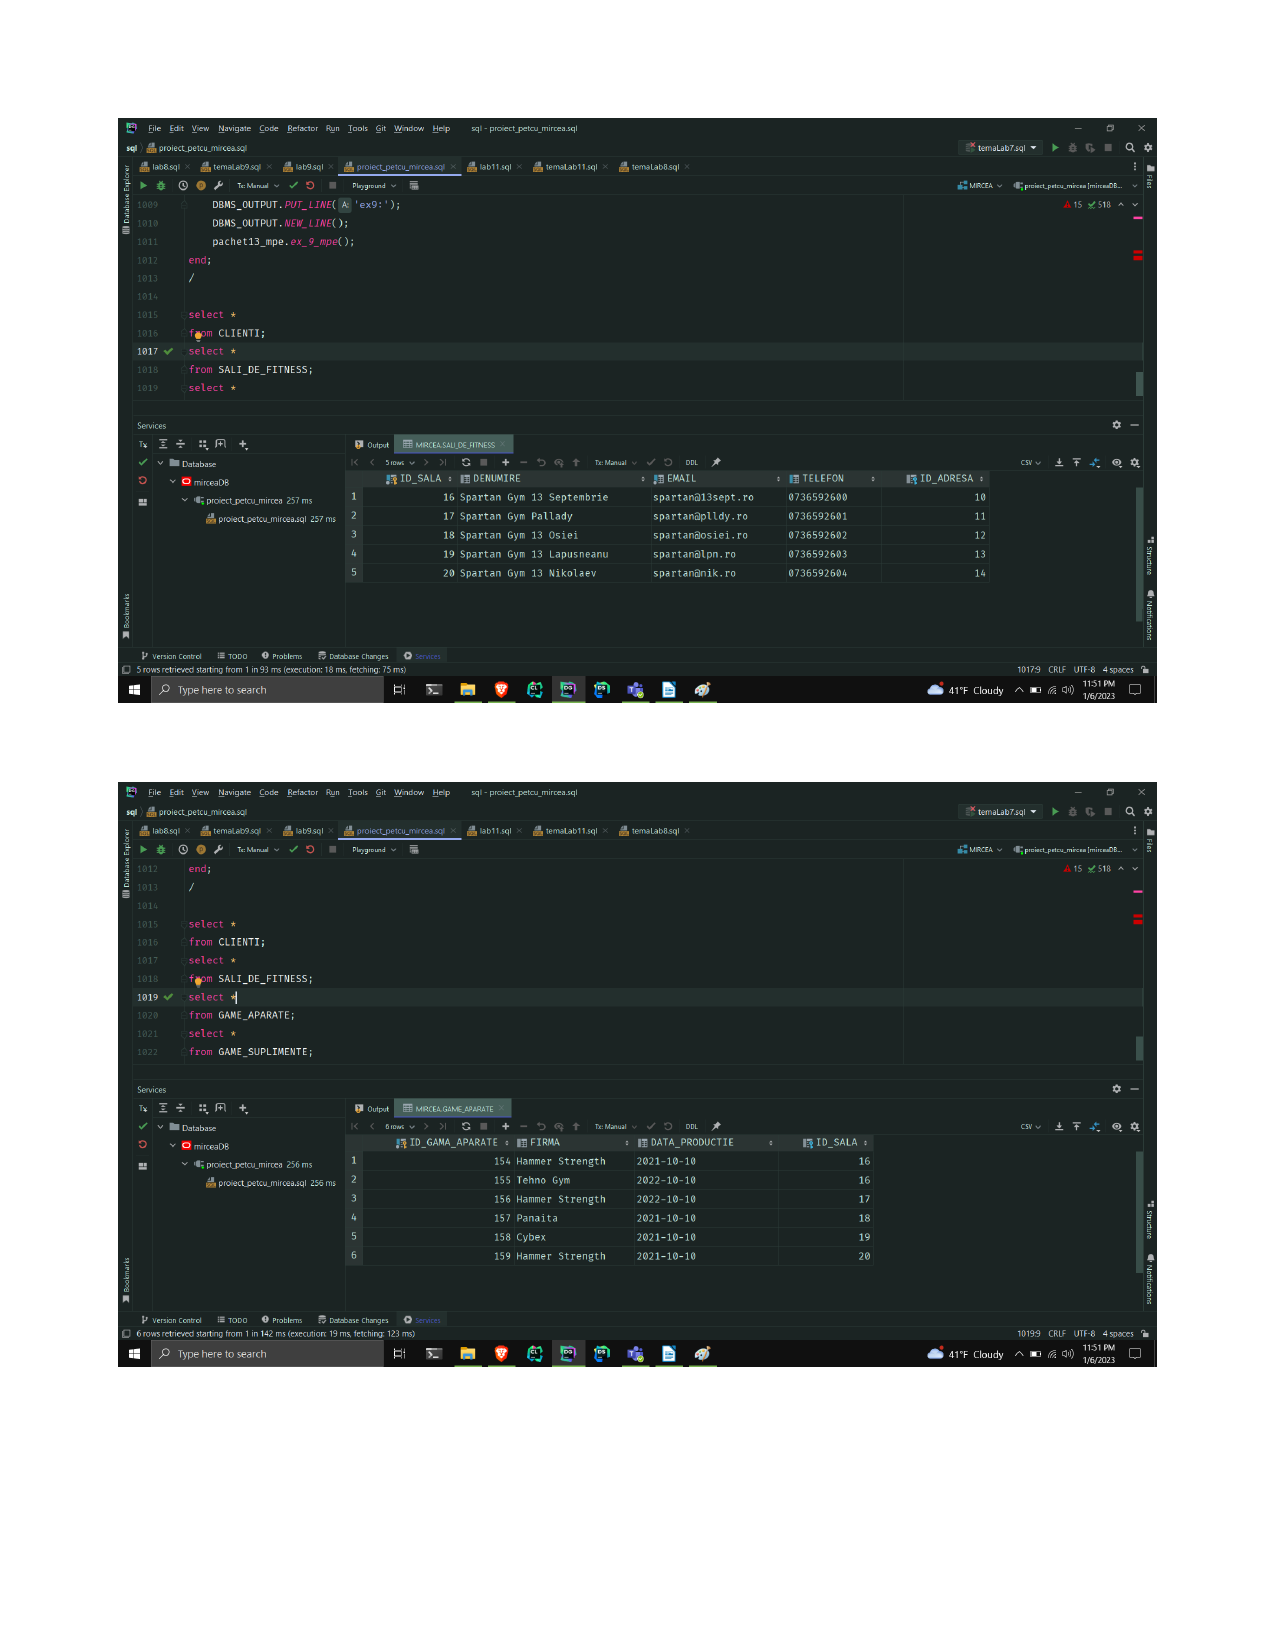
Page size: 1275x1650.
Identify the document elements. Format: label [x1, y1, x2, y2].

picture [118, 782, 1157, 1367]
picture [118, 118, 1157, 703]
